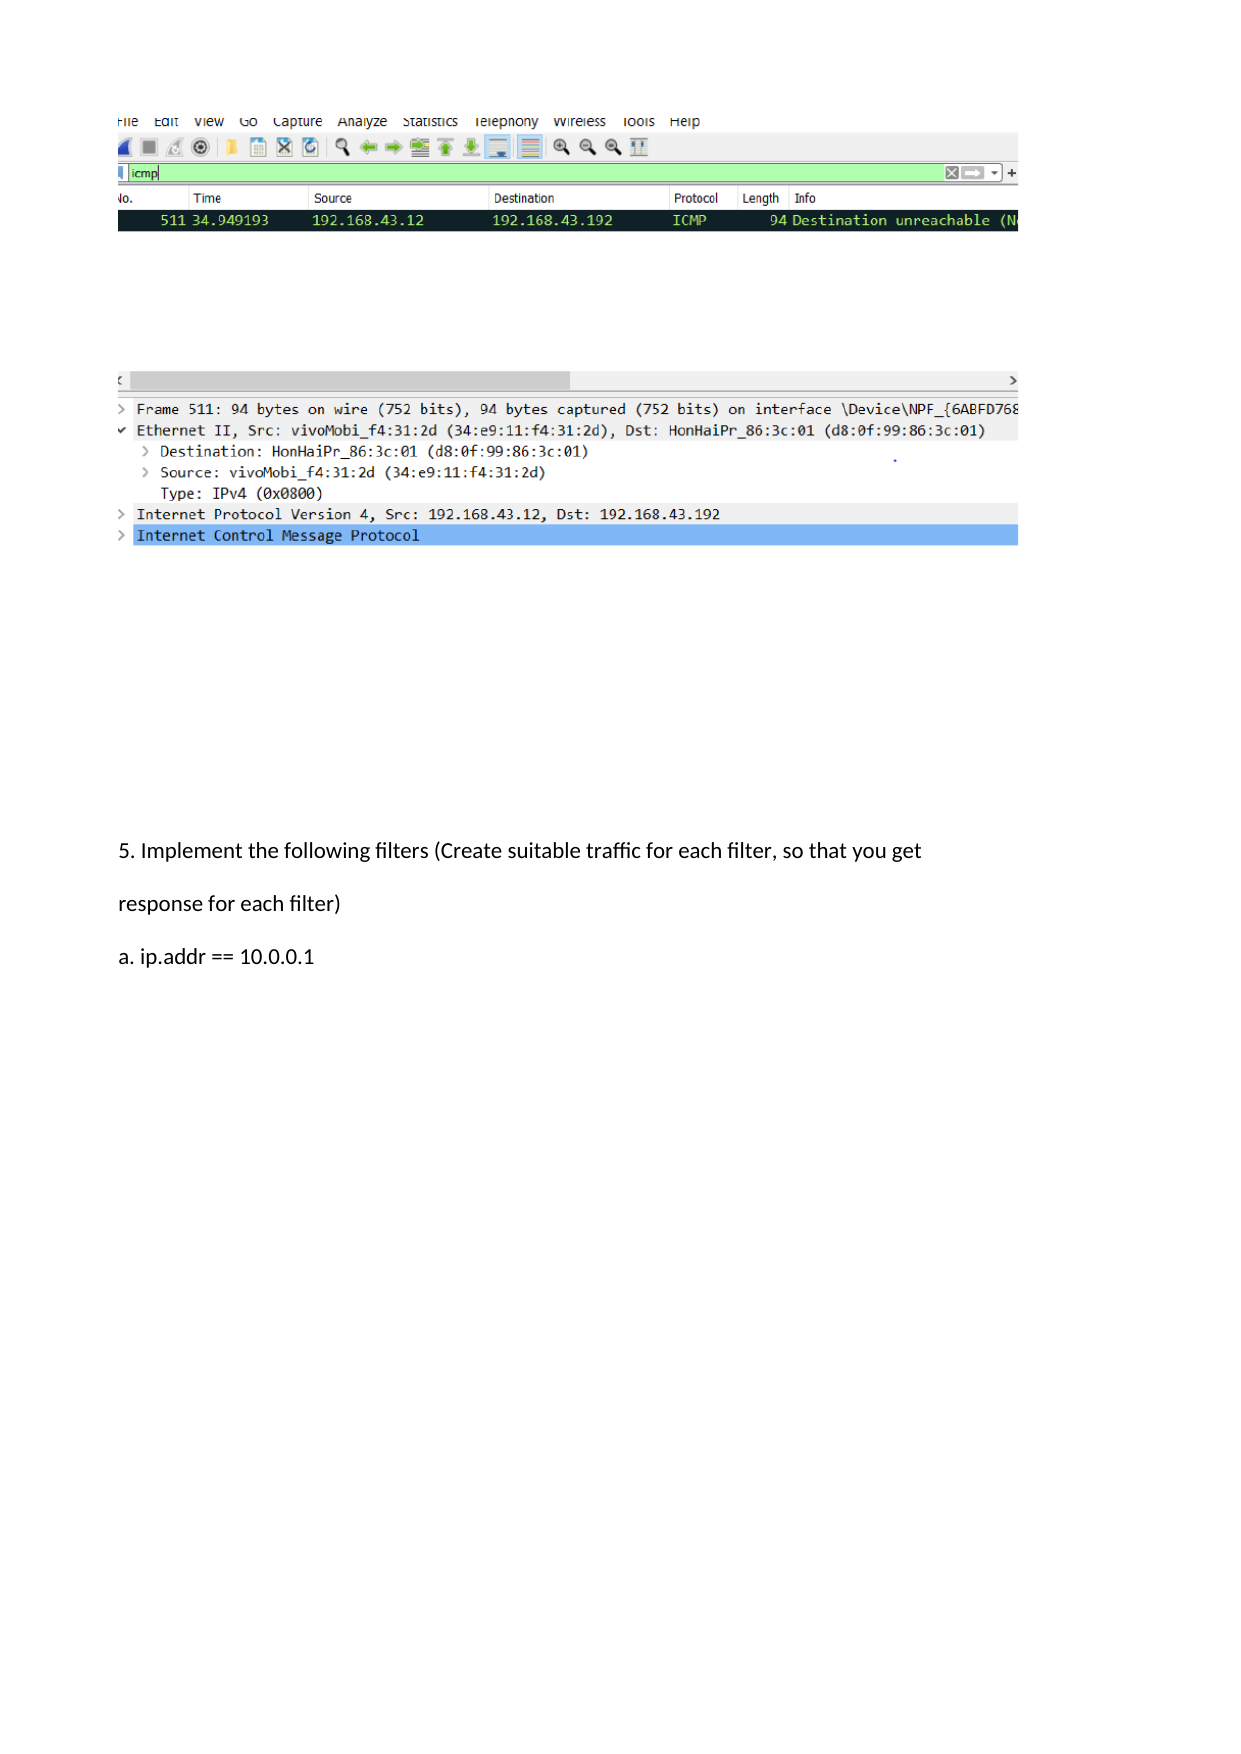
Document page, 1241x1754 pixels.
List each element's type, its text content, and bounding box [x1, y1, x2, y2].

text 5. Implement the following filters (Create suitable traffic for each filter, so that you get [118, 836, 1122, 864]
text response for each filter) [118, 889, 1122, 917]
text a. ip.addr == 10.0.0.1 [118, 942, 1122, 970]
